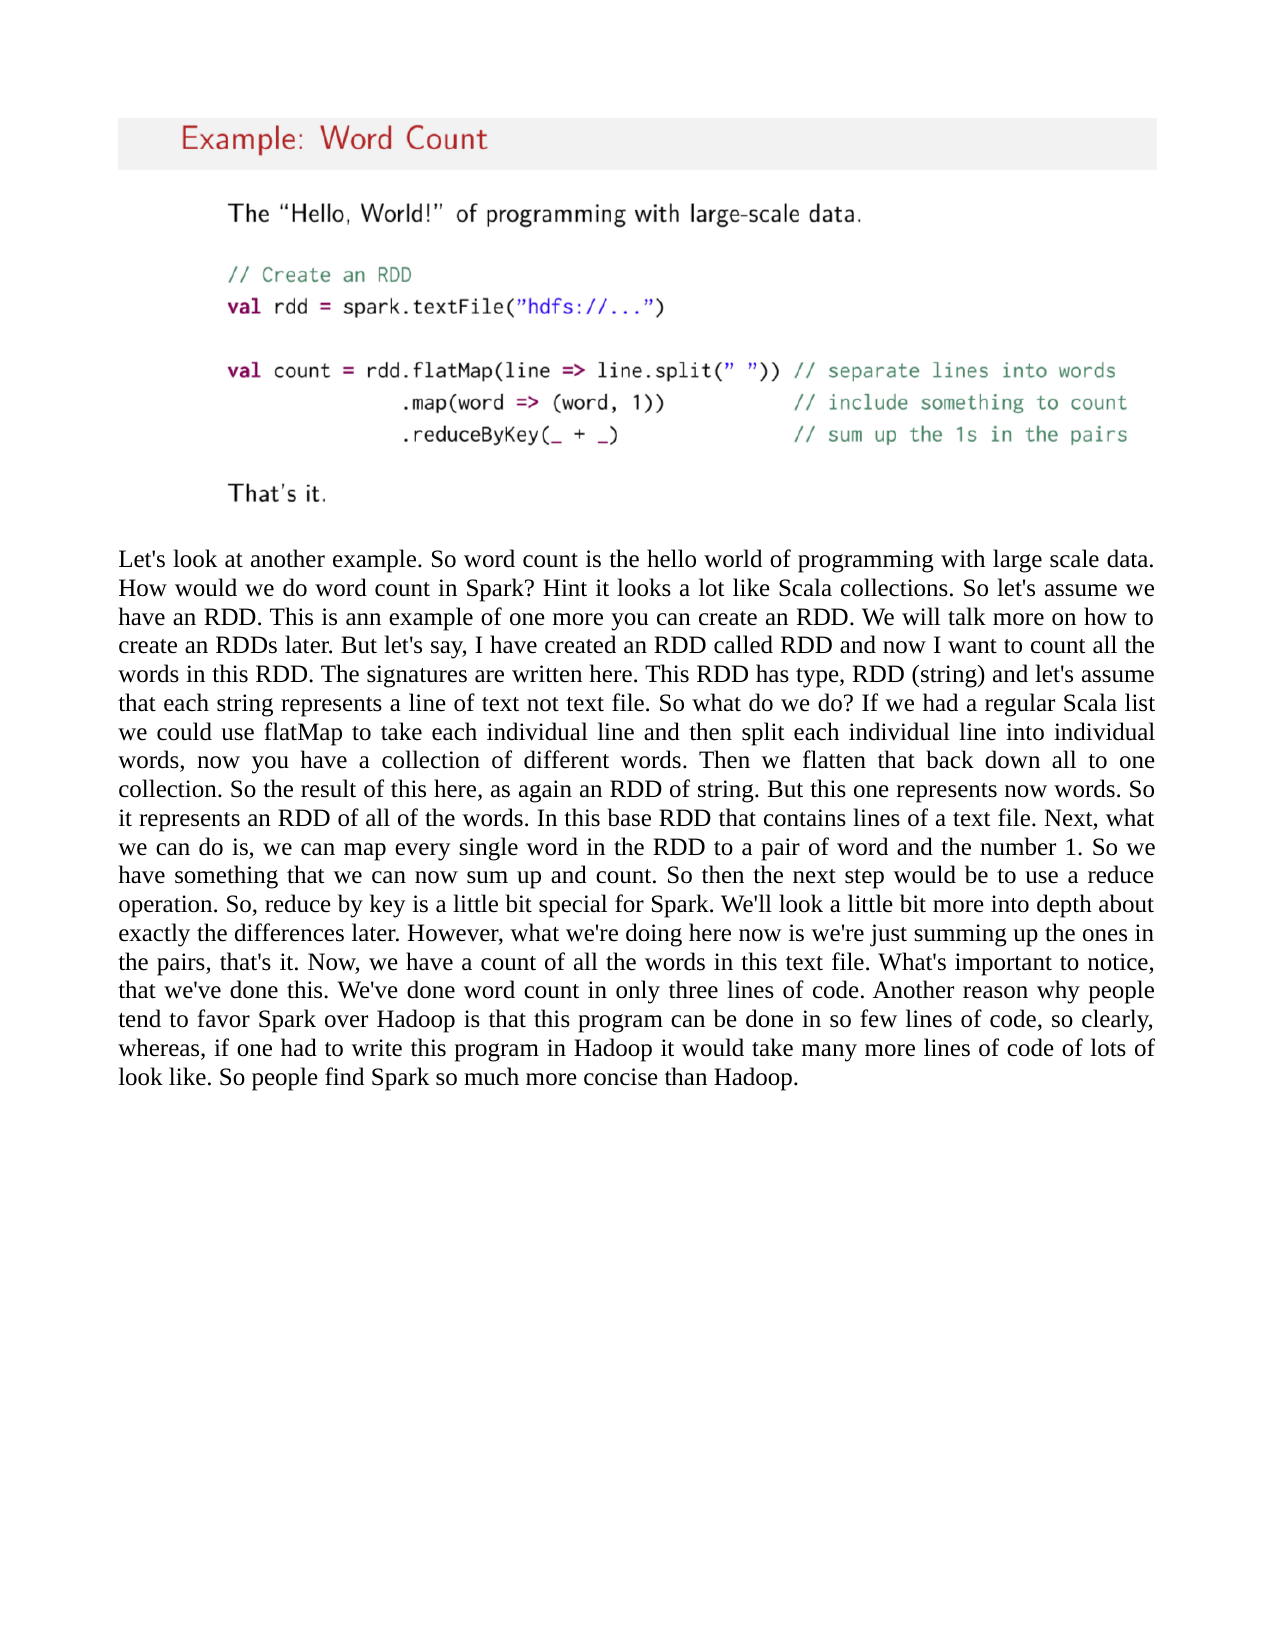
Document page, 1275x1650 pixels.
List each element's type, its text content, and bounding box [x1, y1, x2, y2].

text Let's look at another example. So word count is the hello world of programming with large scale data. How would we do word count in Spark? Hint it looks a lot like Scala collections. So let's assume we have an RDD. This is ann example of one more you can create an RDD. We will talk more on how to create an RDDs later. But let's say, I have created an RDD called RDD and now I want to count all the words in this RDD. The signatures are written here. This RDD has type, RDD (string) and let's assume that each string represents a line of text not text file. So what do we do? If we had a regular Scala list we could use flatMap to take each individual line and then split each individual line into individual words, now you have a collection of different words. Then we flatten that back down all to one collection. So the result of this here, as again an RDD of string. But this one represents now words. So it represents an RDD of all of the words. In this base RDD that contains lines of a text file. Next, what we can do is, we can map every single word in the RDD to a pair of word and the number 1. So we have something that we can now sum up and count. So then the next step would be to use a reduce operation. So, reduce by key is a little bit special for Spark. We'll look a little bit more into depth about exactly the differences later. However, what we're doing here now is we're just summing up the ones in the pairs, that's it. Now, we have a count of all the words in this text file. What's important to notice, that we've done this. We've done word count in only three lines of code. Another reason why people tend to favor Spark over Hadoop is that this program can be done in so few lines of code, so clearly, whereas, if one had to write this program in Hadoop it would take many more lines of code of lots of look like. So people find Spark so much more concise than Hadoop. [118, 544, 1157, 1091]
picture [118, 118, 1157, 516]
